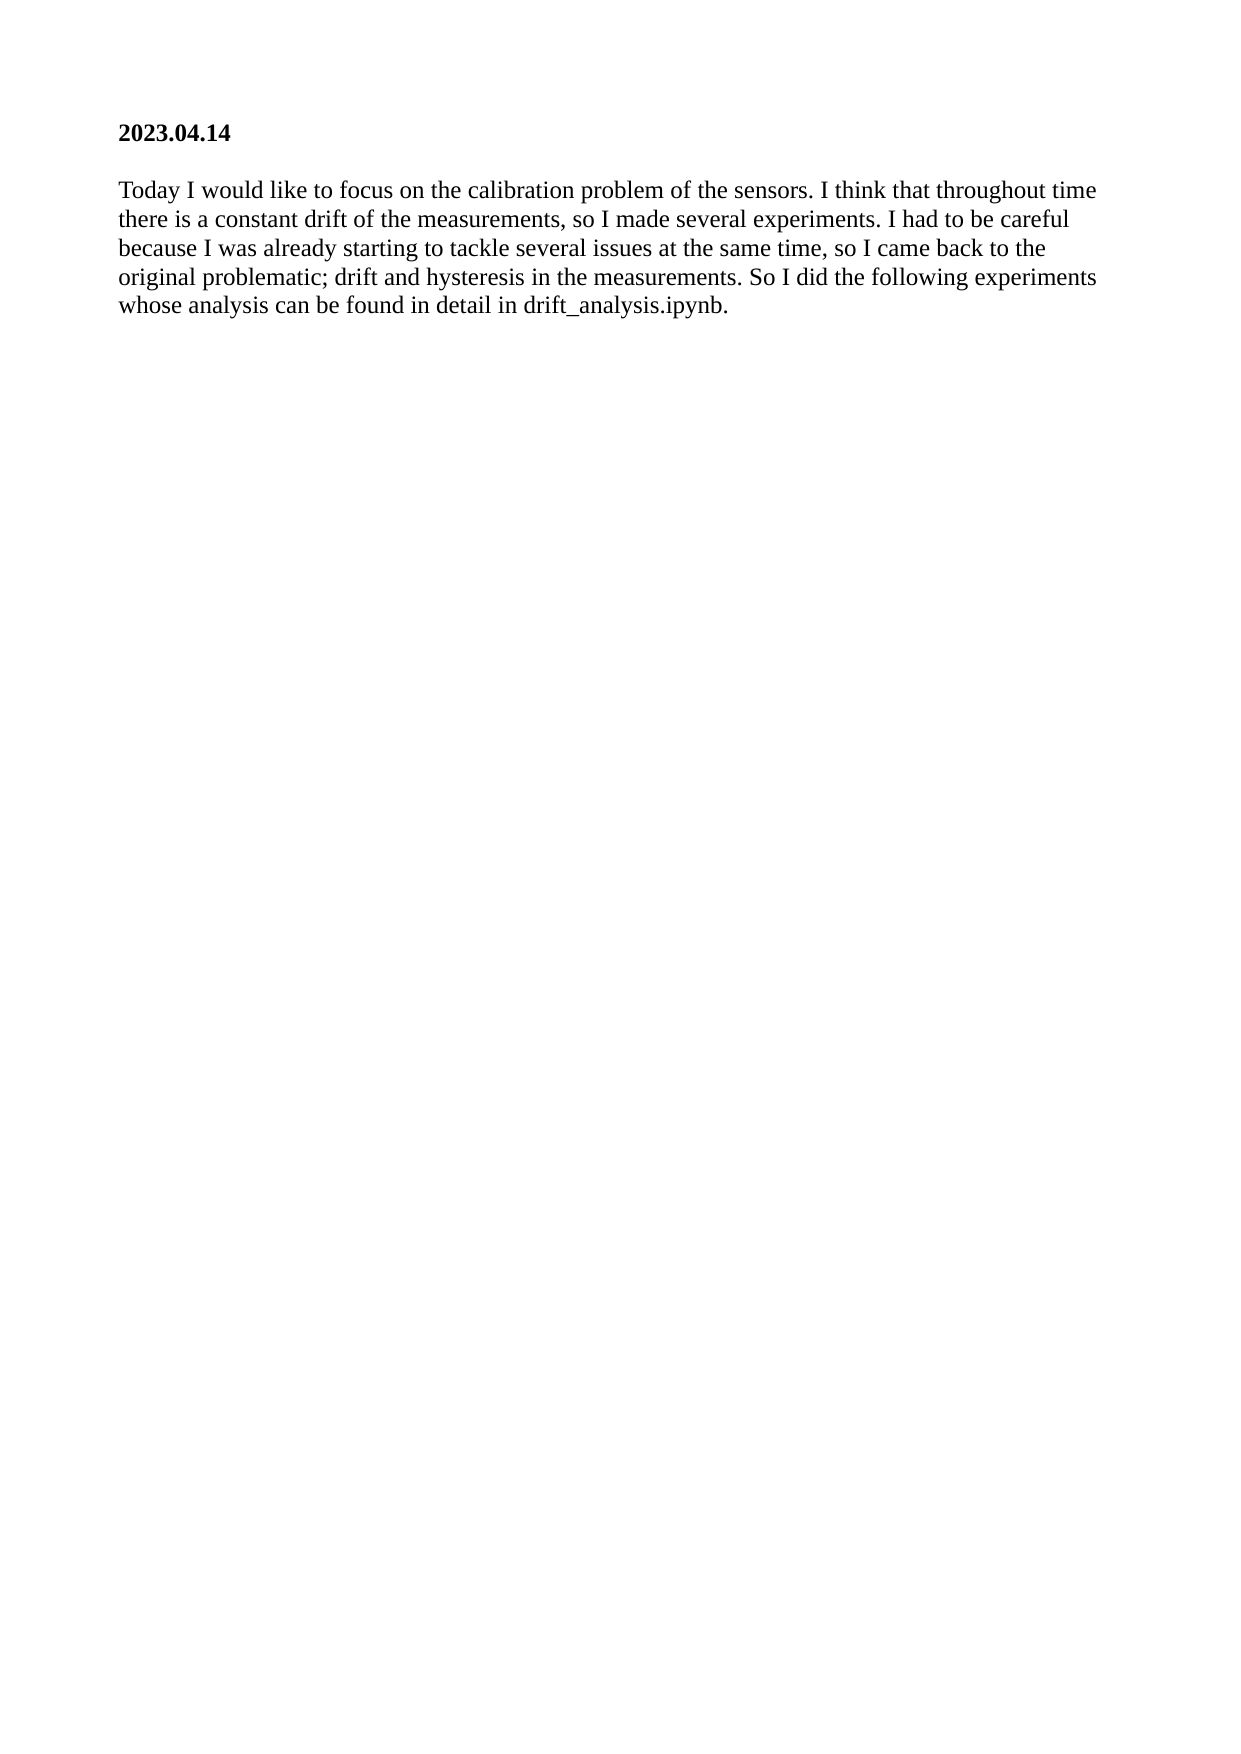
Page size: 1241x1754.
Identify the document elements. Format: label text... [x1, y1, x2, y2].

text Today I would like to focus on the calibration problem of the sensors. I think that throughout time there is a constant drift of the measurements, so I made several experiments. I had to be careful because I was already starting to tackle several issues at the same time, so I came back to the original problematic; drift and hysteresis in the measurements. So I did the following experiments whose analysis can be found in detail in drift_analysis.ipynb. [118, 176, 1122, 319]
text 2023.04.14 [118, 118, 1122, 147]
